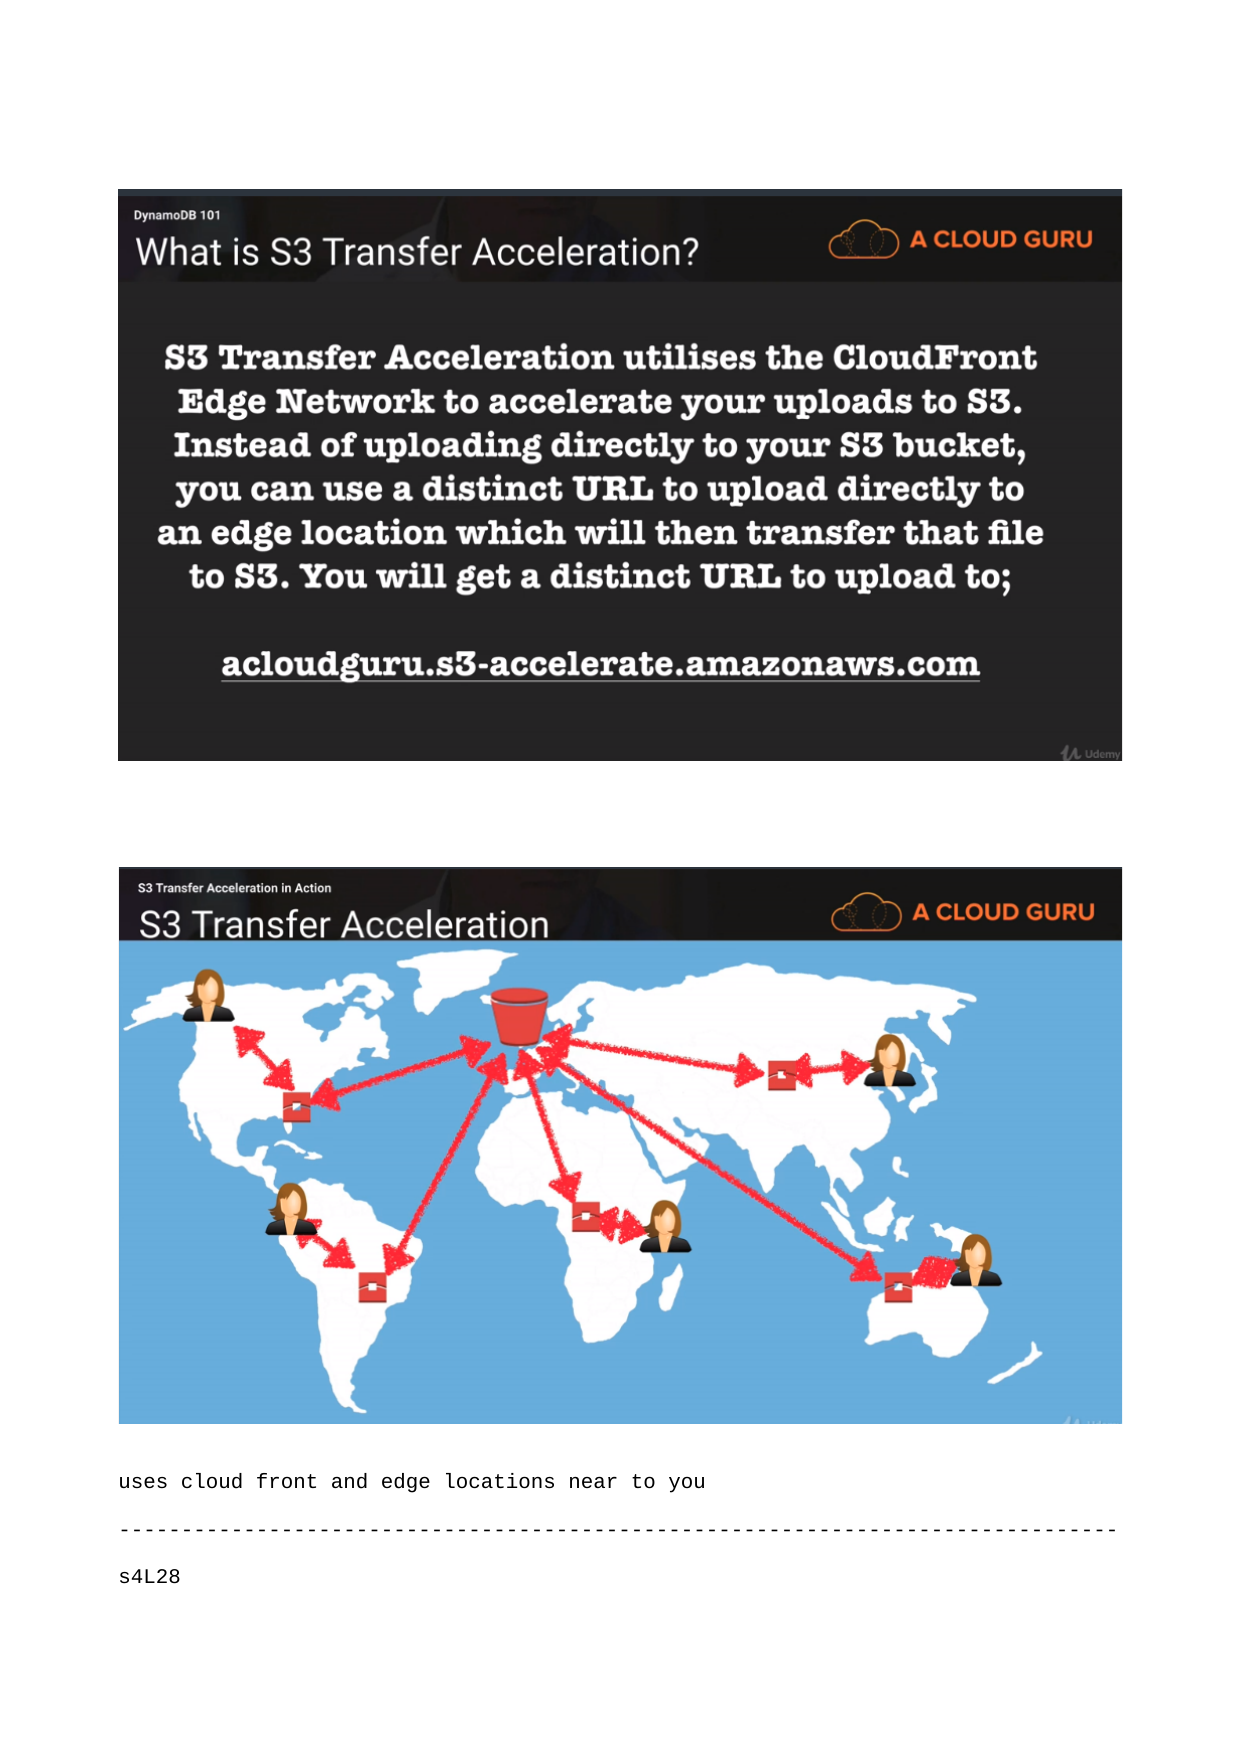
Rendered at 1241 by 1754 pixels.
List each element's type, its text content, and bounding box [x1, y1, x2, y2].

text uses cloud front and edge locations near to you [118, 1471, 1122, 1495]
picture [118, 189, 1123, 761]
text s4L28 [118, 1566, 1122, 1589]
picture [118, 867, 1123, 1424]
text -------------------------------------------------------------------------------- [118, 1518, 1122, 1542]
